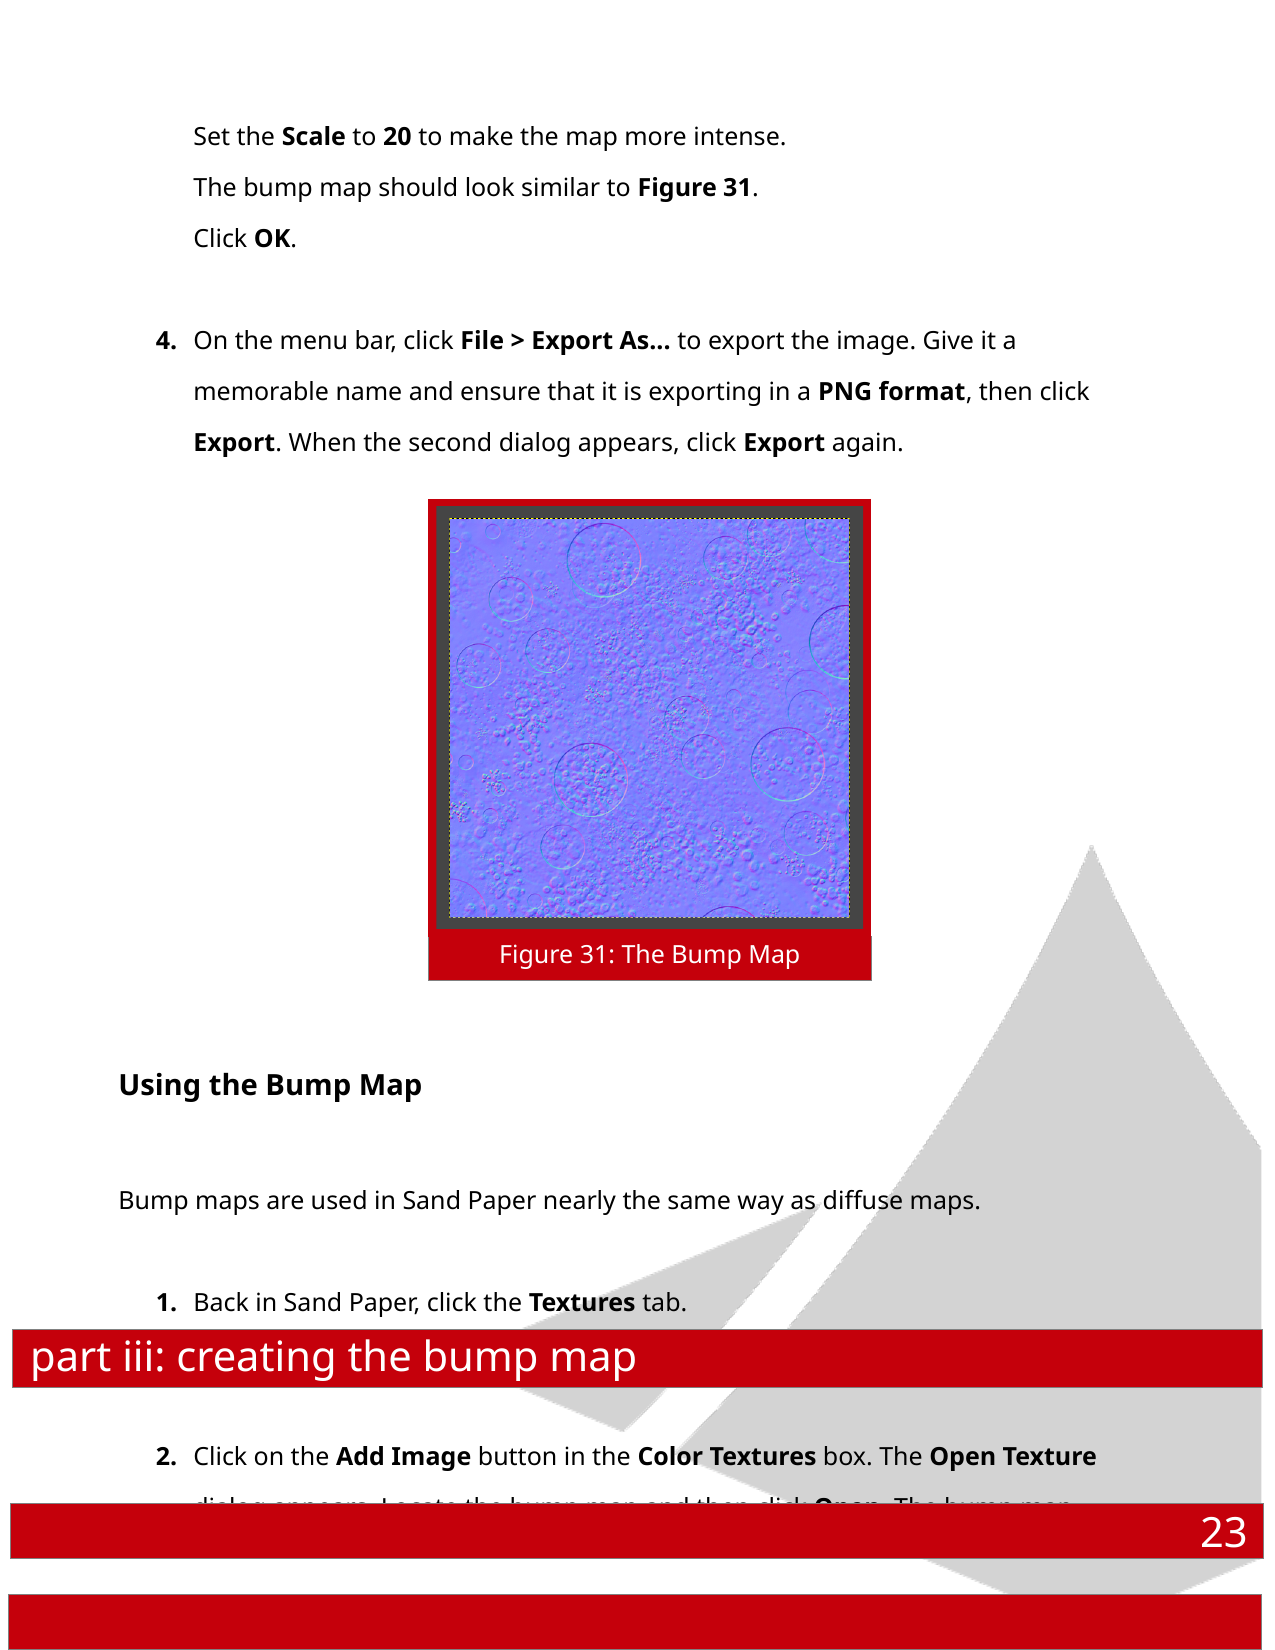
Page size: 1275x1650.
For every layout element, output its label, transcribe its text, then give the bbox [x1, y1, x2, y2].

list Set the Scale to 20 to make the map more intense. [156, 118, 1157, 152]
list Click on the Add Image button in the Color Textures box. The Open Texture dialog appears. Locate the bump map and then click Open. The bump map appears in the Color Textures box. [156, 1438, 428, 1503]
list now look similar to Figure 24. If it does not, feel free to undo and [428, 1388, 1262, 1503]
text Bump maps are used in Sand Paper nearly the same way as diffuse maps. [118, 1183, 428, 1217]
list On the menu bar, click File > Export As... to export the image. Give it a memorable name and ensure that it is exporting in a PNG format, then click Export. When the second dialog appears, click Export again. [156, 322, 1157, 458]
list The bump map should look similar to Figure 31. [156, 169, 1157, 203]
picture [436, 506, 864, 929]
list now look similar to Figure 24. If it does not, feel free to undo and [428, 1559, 1262, 1594]
list Click OK. [156, 220, 1157, 254]
list now look similar to Figure 24. If it does not, feel free to undo and [428, 817, 1262, 1329]
text Using the Bump Map [118, 1064, 428, 1104]
list Back in Sand Paper, click the Textures tab. [156, 1285, 428, 1319]
